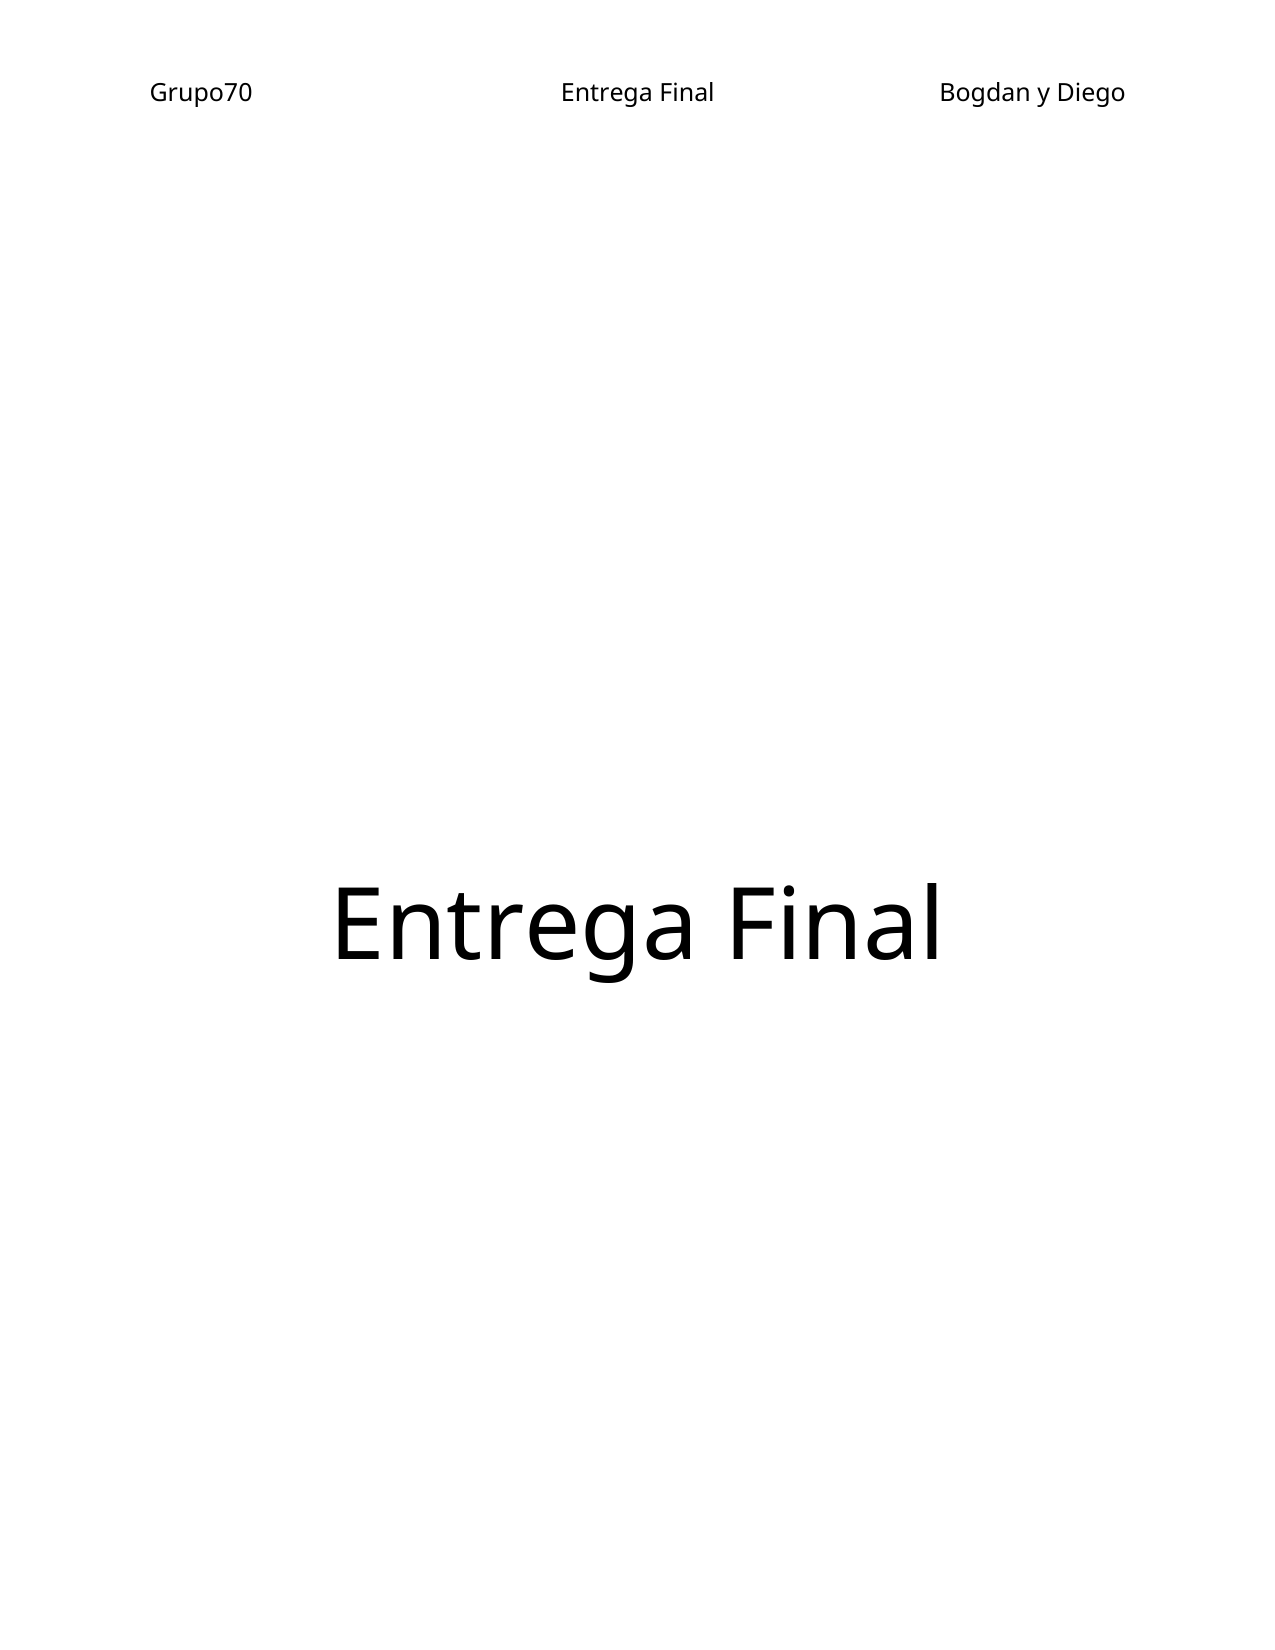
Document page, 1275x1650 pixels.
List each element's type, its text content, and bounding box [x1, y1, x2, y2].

text Entrega Final [150, 852, 1125, 989]
